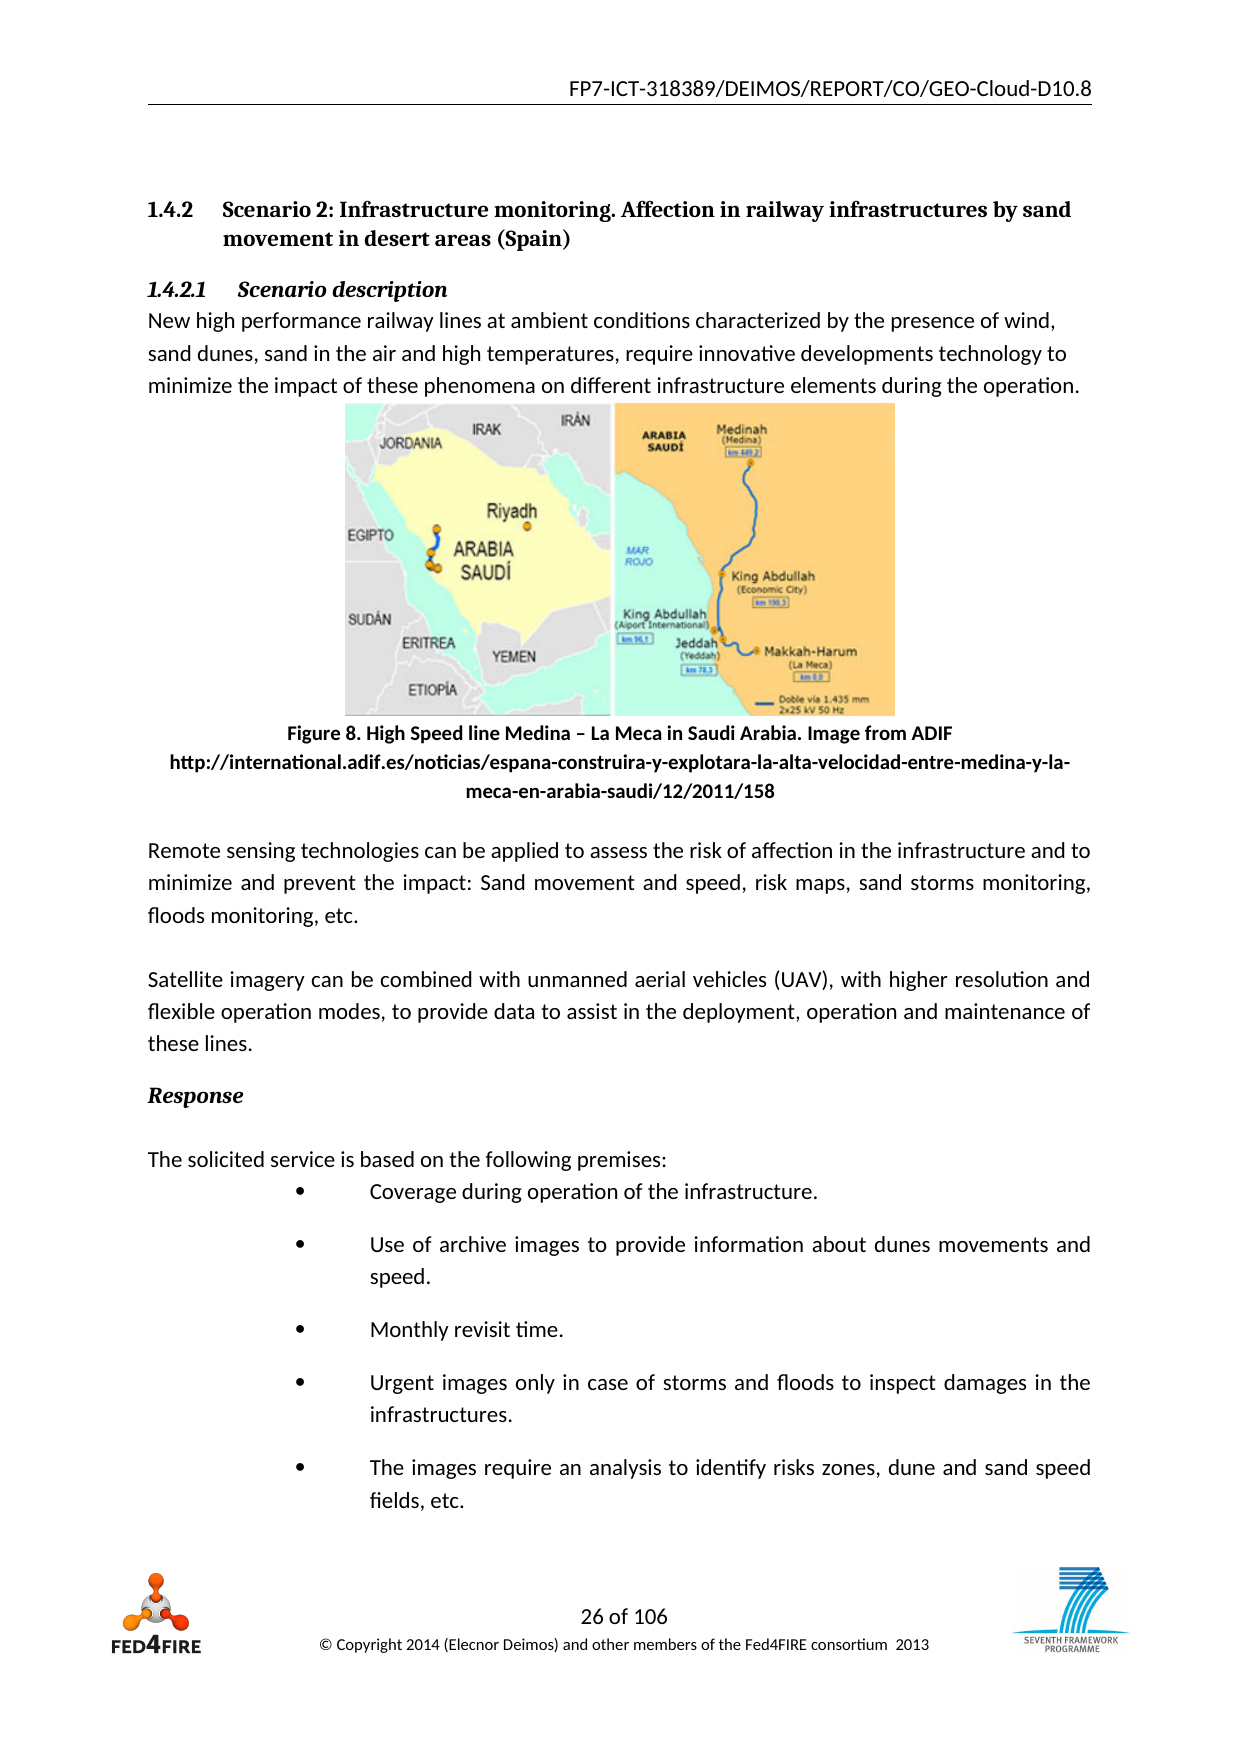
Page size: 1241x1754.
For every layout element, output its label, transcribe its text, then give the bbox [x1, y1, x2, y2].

text Figure 8. High Speed line Medina – La Meca in Saudi Arabia. Image from ADIF http://international.adif.es/noticias/espana-construira-y-explotara-la-alta-velocidad-entre-medina-y-la-meca-en-arabia-saudi/12/2011/158 [148, 720, 1092, 803]
text Remote sensing technologies can be applied to assess the risk of affection in the infrastructure and to minimize and prevent the impact: Sand movement and speed, risk maps, sand storms monitoring, floods monitoring, etc. [148, 836, 1092, 929]
text The solicited service is based on the following premises: [148, 1145, 1092, 1173]
subtitle Response [148, 1082, 1092, 1109]
list Use of archive images to provide information about dunes movements and speed. [296, 1230, 1092, 1290]
list Urgent images only in case of storms and floods to inspect damages in the infrastructures. [296, 1368, 1092, 1428]
subtitle Scenario description [148, 276, 1092, 303]
text New high performance railway lines at ambient conditions characterized by the presence of wind, sand dunes, sand in the air and high temperatures, require innovative developments technology to minimize the impact of these phenomena on different infrastructure elements during the operation. [148, 307, 1092, 399]
text Satellite imagery can be combined with unmanned aerial vehicles (UAV), with higher resolution and flexible operation modes, to provide data to assist in the deployment, operation and maintenance of these lines. [148, 965, 1092, 1057]
list Monthly revisit time. [296, 1315, 1092, 1343]
list Coverage during operation of the infrastructure. [296, 1177, 1092, 1205]
list The images require an analysis to identify risks zones, dune and sand speed fields, etc. [296, 1453, 1092, 1514]
subtitle Scenario 2: Infrastructure monitoring. Affection in railway infrastructures by sand movement in desert areas (Spain) [148, 197, 1092, 252]
